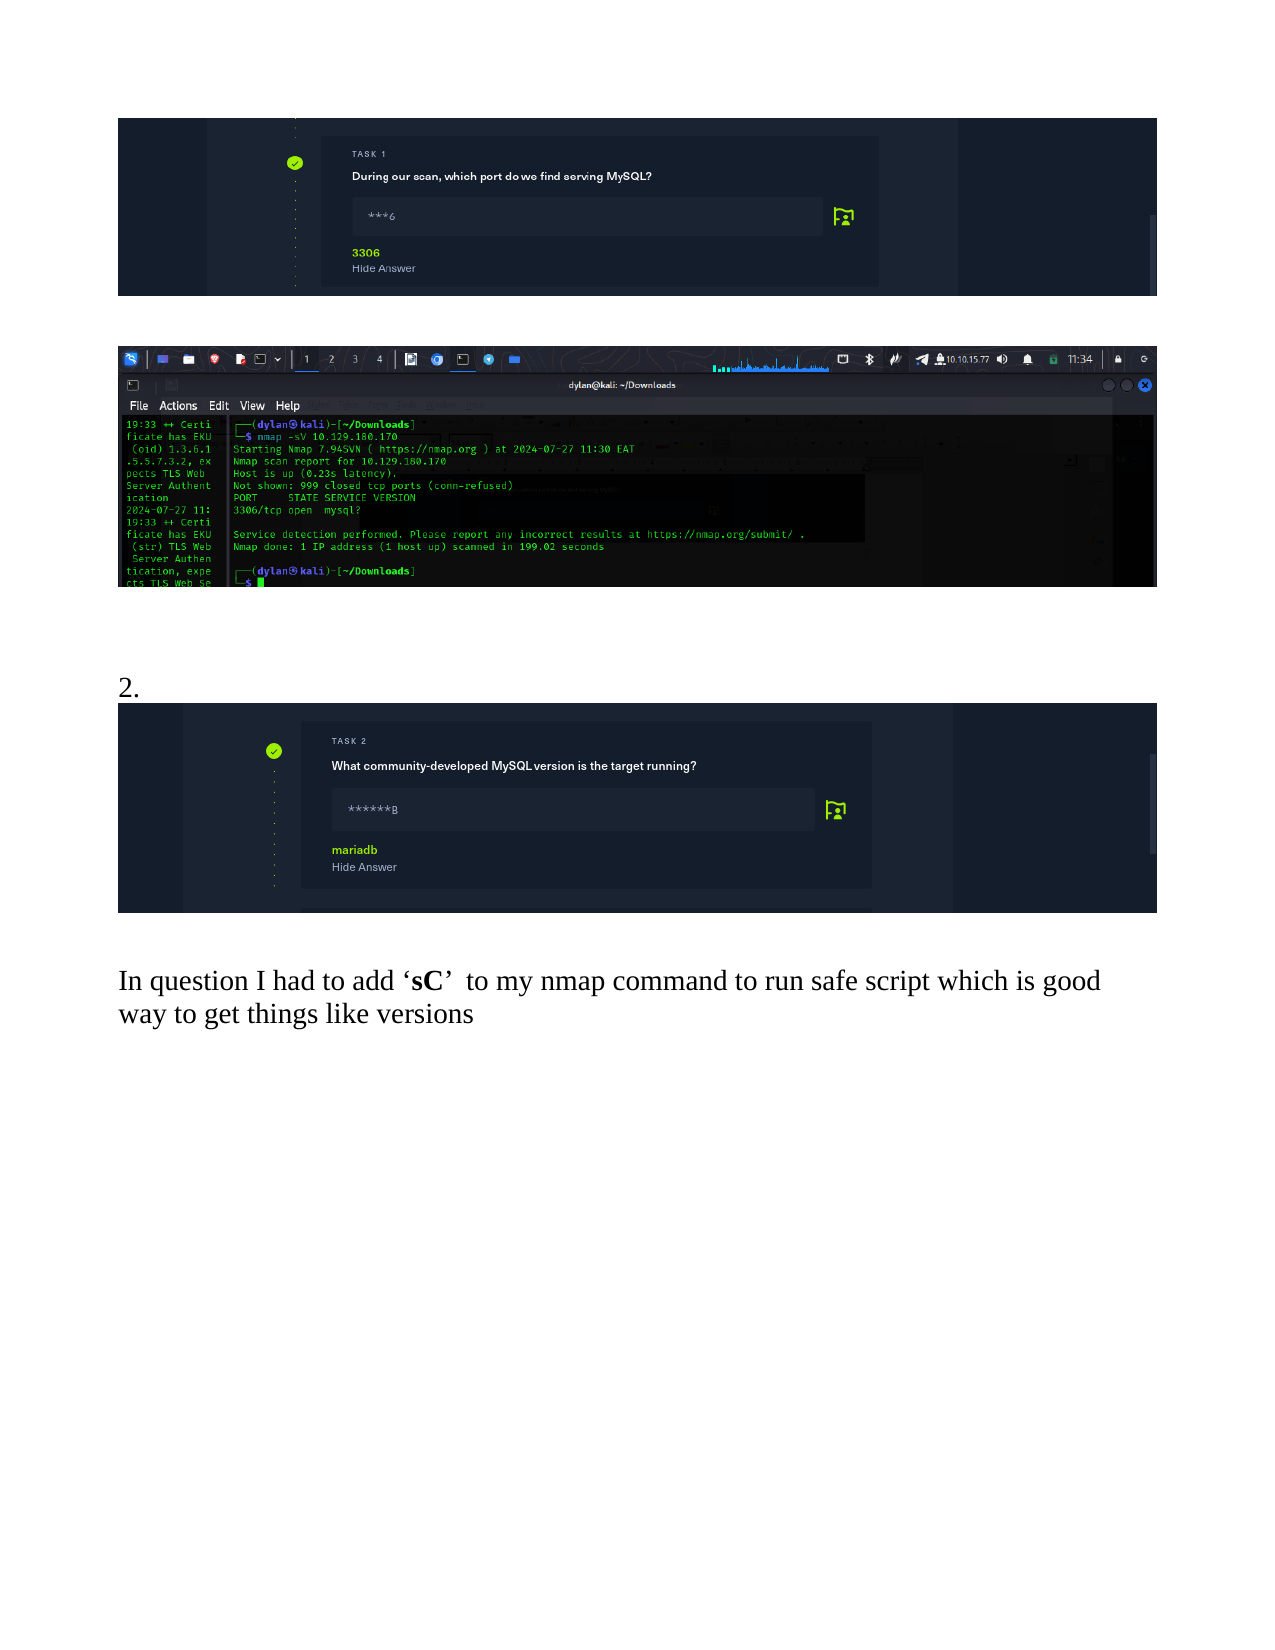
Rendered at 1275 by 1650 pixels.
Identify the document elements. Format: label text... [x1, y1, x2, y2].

picture [118, 703, 1157, 913]
picture [118, 118, 1157, 296]
text 2. [118, 670, 1157, 703]
text In question I had to add ‘sC’ to my nmap command to run safe script which is good way to get things like versions [118, 963, 1157, 1030]
picture [118, 346, 1157, 587]
